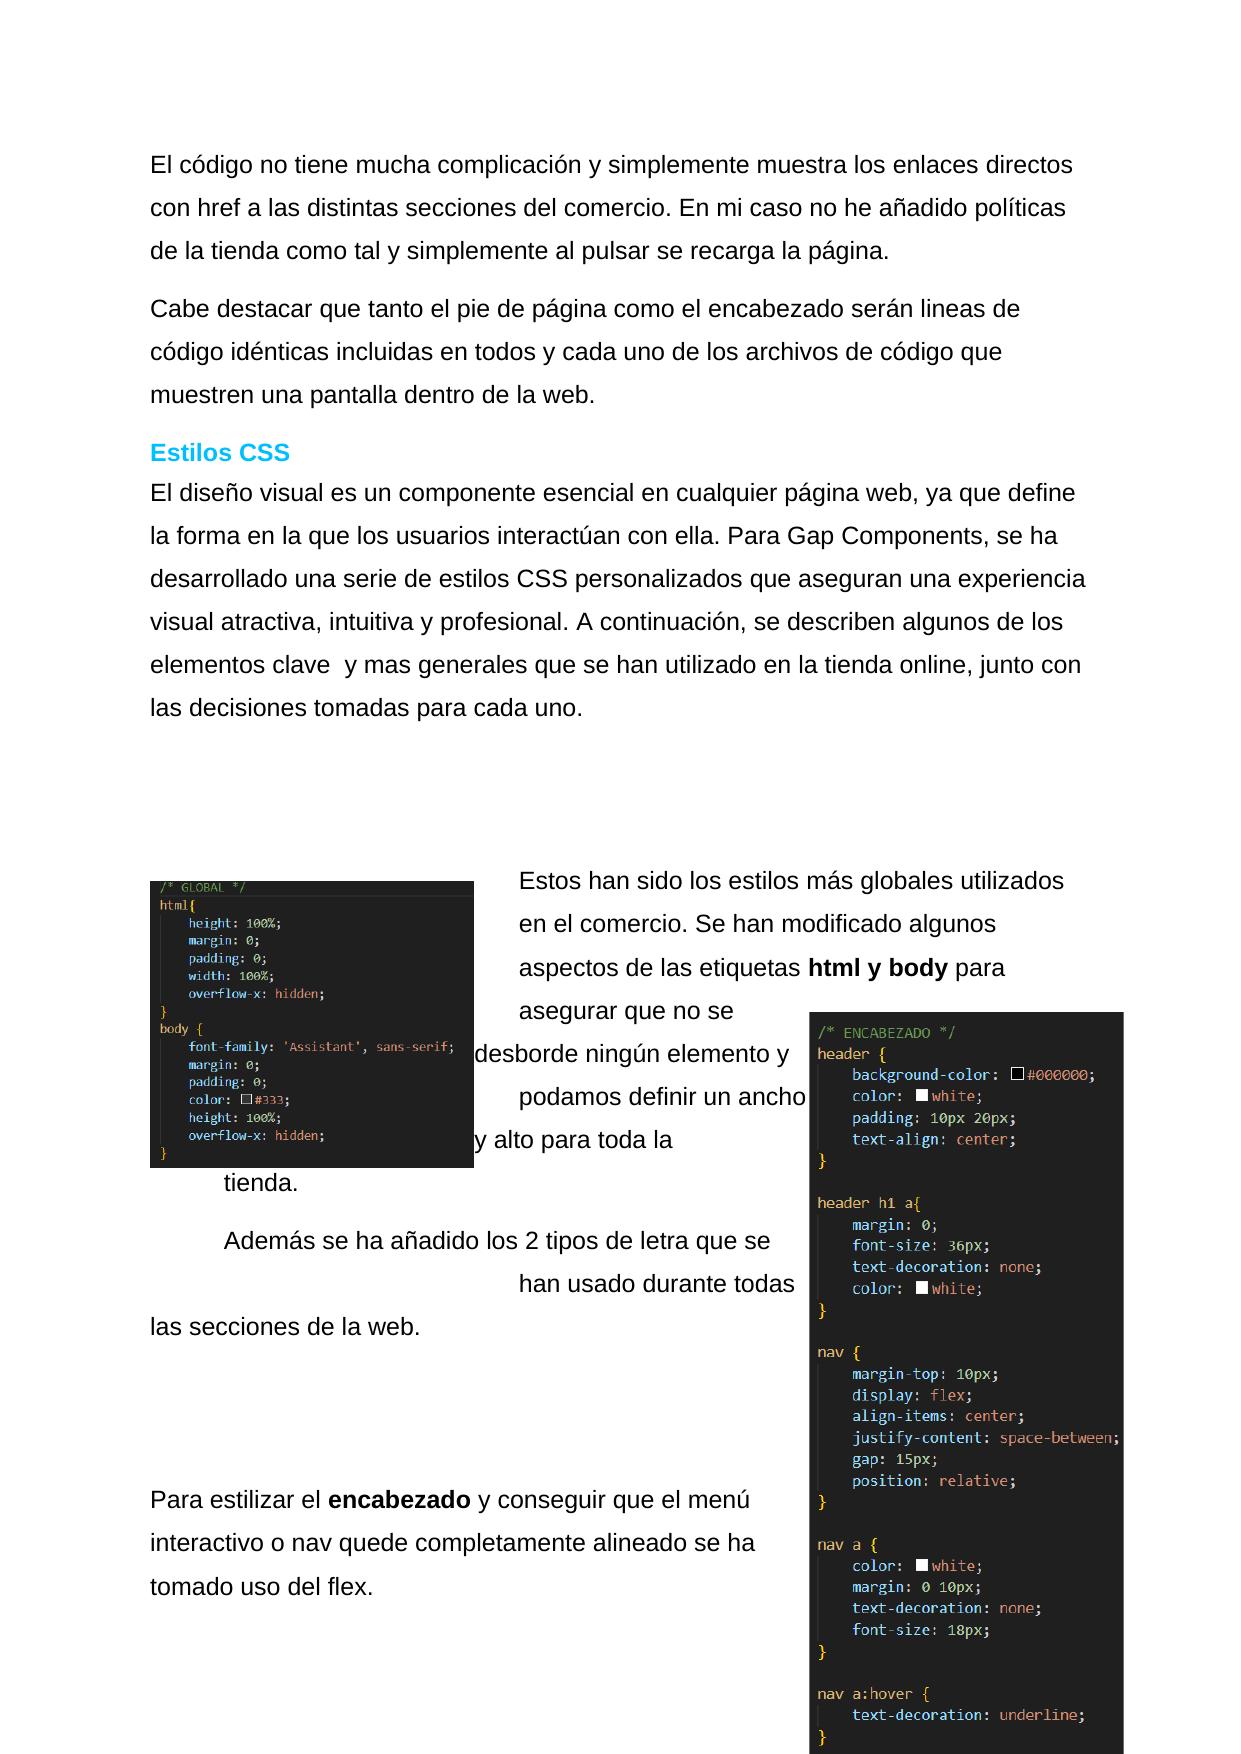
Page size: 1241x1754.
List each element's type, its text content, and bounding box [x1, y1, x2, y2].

subtitle Estilos CSS [150, 438, 1090, 467]
text Estos han sido los estilos más globales utilizados en el comercio. Se han modificado algunos aspectos de las etiquetas html y body para asegurar que no se desborde ningún elemento y podamos definir un ancho y alto para toda la tienda. [150, 866, 1090, 1197]
text Además se ha añadido los 2 tipos de letra que se han usado durante todas las secciones de la web. [150, 1226, 809, 1341]
picture [150, 881, 474, 1168]
picture [809, 1012, 1124, 1754]
text El diseño visual es un componente esencial en cualquier página web, ya que define la forma en la que los usuarios interactúan con ella. Para Gap Components, se ha desarrollado una serie de estilos CSS personalizados que aseguran una experiencia visual atractiva, intuitiva y profesional. A continuación, se describen algunos de los elementos clave y mas generales que se han utilizado en la tienda online, junto con las decisiones tomadas para cada uno. [150, 477, 1090, 722]
text El código no tiene mucha complicación y simplemente muestra los enlaces directos con href a las distintas secciones del comercio. En mi caso no he añadido políticas de la tienda como tal y simplemente al pulsar se recarga la página. [150, 150, 1090, 265]
text Cabe destacar que tanto el pie de página como el encabezado serán lineas de código idénticas incluidas en todos y cada uno de los archivos de código que muestren una pantalla dentro de la web. [150, 294, 1090, 409]
text Para estilizar el encabezado y conseguir que el menú interactivo o nav quede completamente alineado se ha tomado uso del flex. [150, 1485, 809, 1600]
